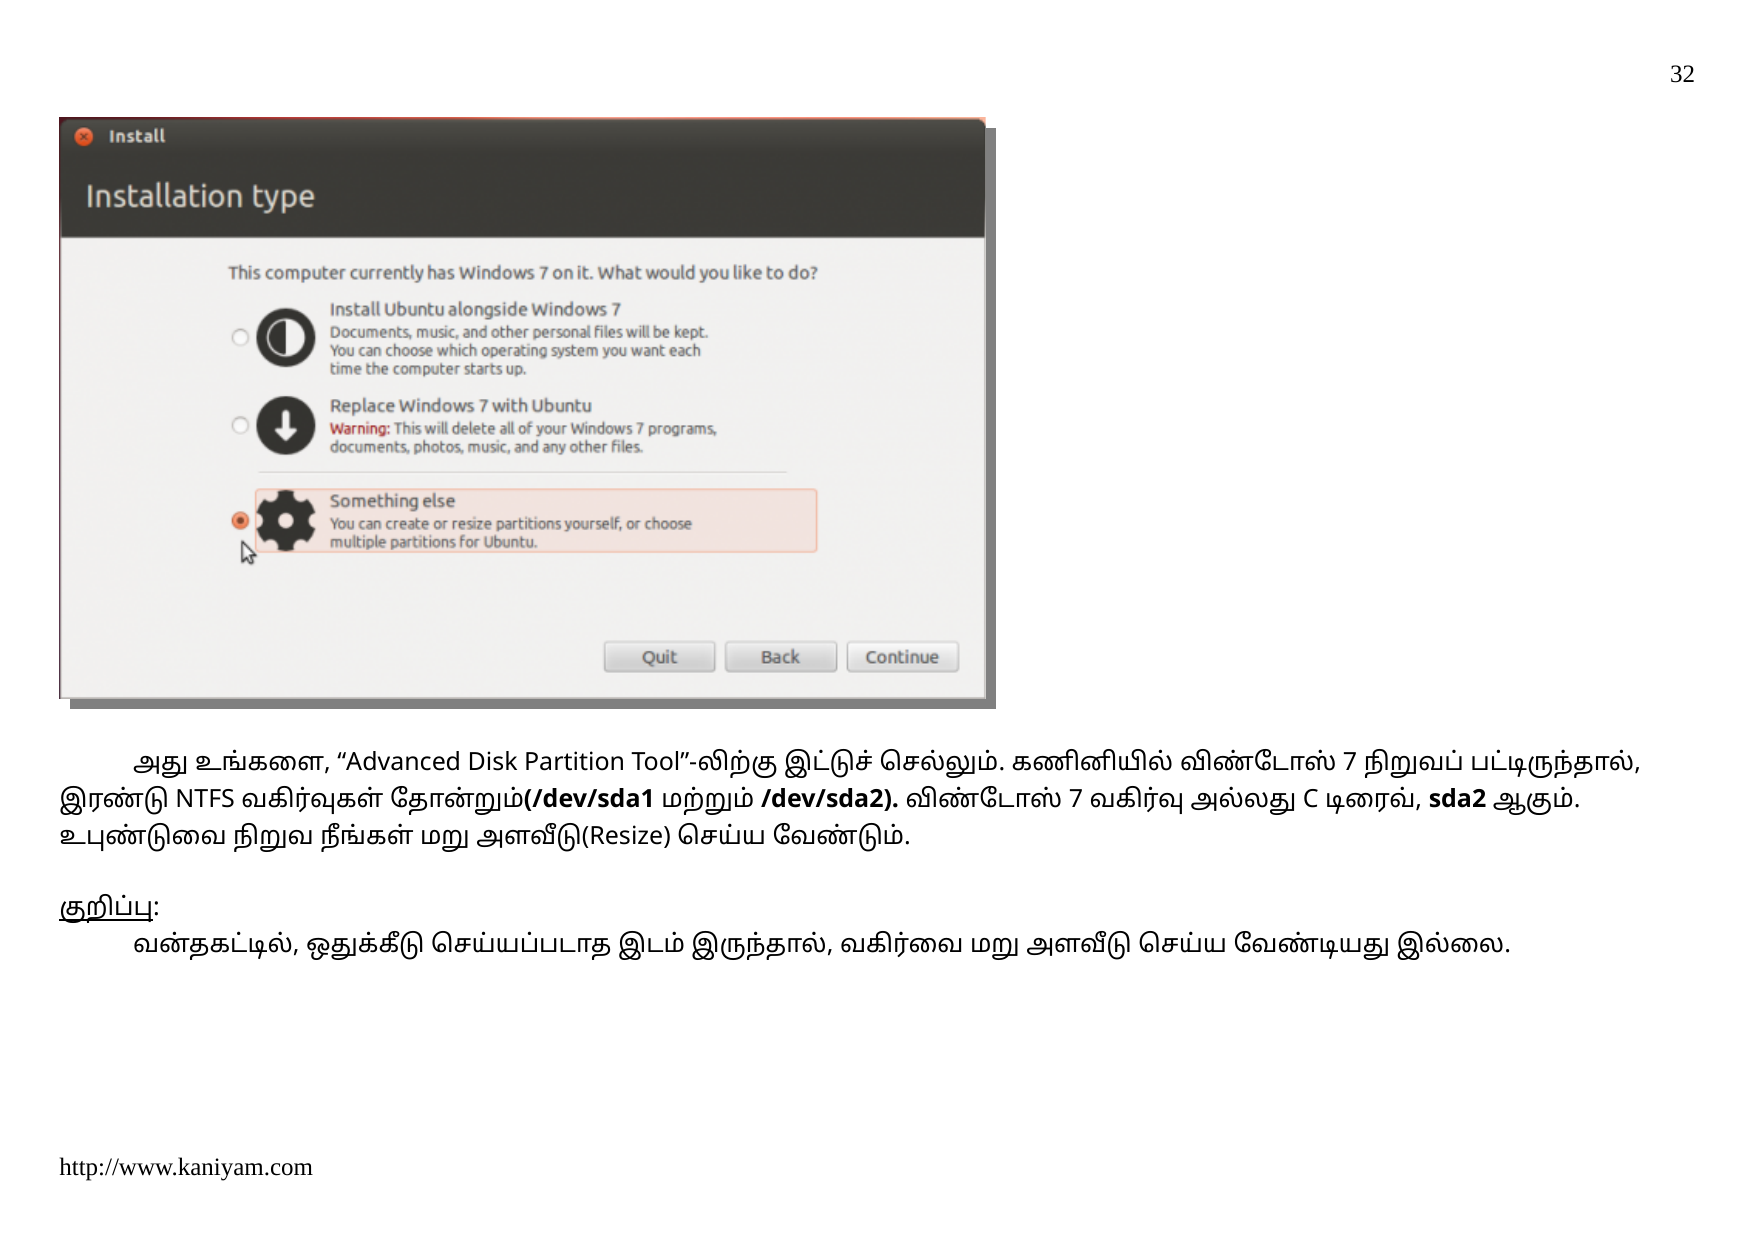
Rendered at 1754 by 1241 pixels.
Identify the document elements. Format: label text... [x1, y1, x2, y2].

text குறிப்பு: [59, 888, 1695, 926]
picture [59, 117, 986, 699]
text அது உங்களை, “Advanced Disk Partition Tool”-லிற்கு இட்டுச் செல்லும். கணினியில் விண்டோஸ் 7 நிறுவப் பட்டிருந்தால், இரண்டு NTFS வகிர்வுகள் தோன்றும்(/dev/sda1 மற்றும் /dev/sda2). விண்டோஸ் 7 வகிர்வு அல்லது C டிரைவ், sda2 ஆகும். உபுண்டுவை நிறுவ நீங்கள் மறு அளவீடு(Resize) செய்ய வேண்டும். [59, 743, 1695, 854]
text வன்தகட்டில், ஒதுக்கீடு செய்யப்படாத இடம் இருந்தால், வகிர்வை மறு அளவீடு செய்ய வேண்டியது இல்லை. [59, 926, 1695, 962]
